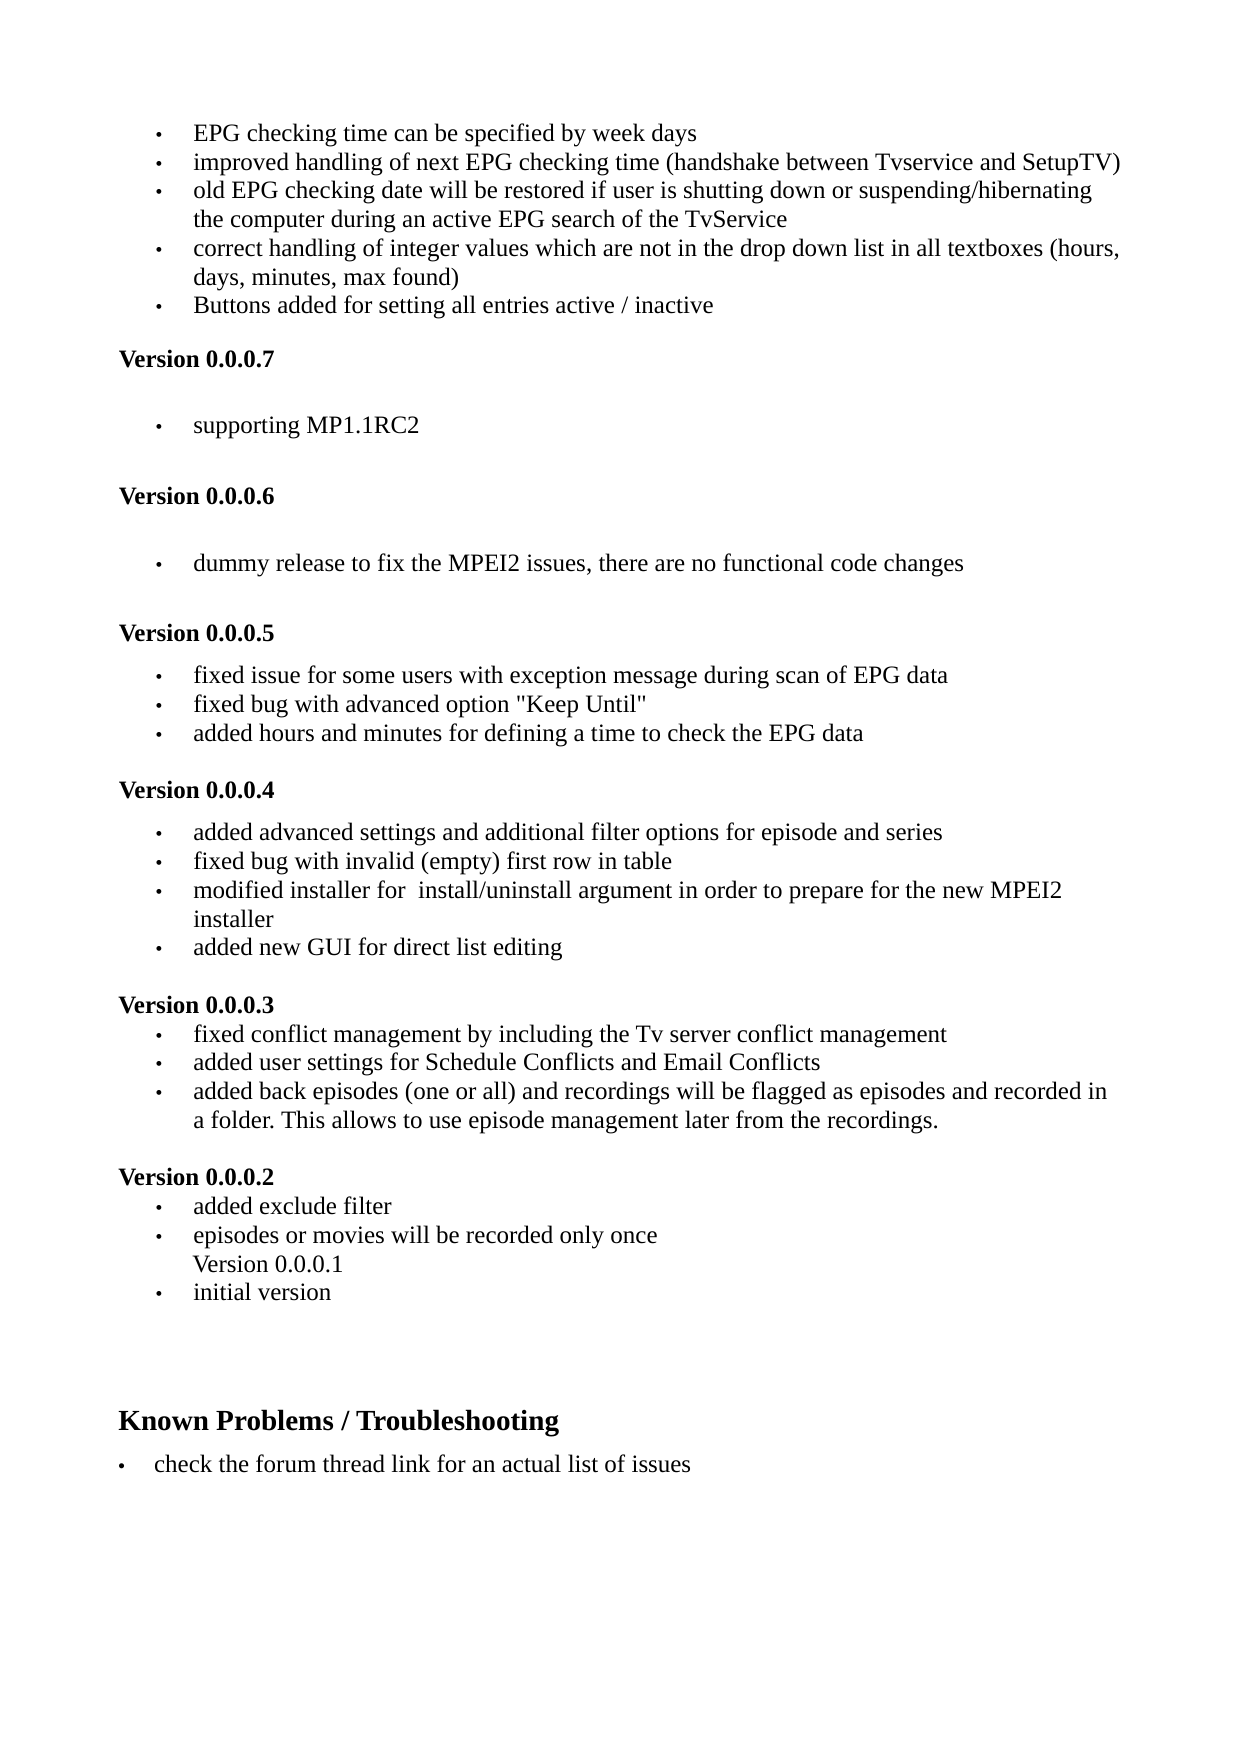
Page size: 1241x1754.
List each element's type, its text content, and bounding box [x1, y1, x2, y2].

list added advanced settings and additional filter options for episode and series [156, 817, 1122, 846]
list supporting MP1.1RC2 [156, 411, 1122, 439]
list fixed bug with advanced option "Keep Until" [156, 689, 1122, 718]
text Version 0.0.0.6 [45, 477, 1119, 510]
list episodes or movies will be recorded only once [156, 1220, 1122, 1249]
text Version 0.0.0.1 [118, 1249, 1122, 1277]
list fixed conflict management by including the Tv server conflict management [156, 1019, 1122, 1047]
list modified installer for install/uninstall argument in order to prepare for the new MPEI2 installer [156, 875, 1122, 932]
list fixed bug with invalid (empty) first row in table [156, 846, 1122, 875]
list check the forum thread link for an actual list of issues [118, 1449, 1122, 1478]
list added exclude filter [156, 1191, 1122, 1220]
list added user settings for Schedule Conflicts and Email Conflicts [156, 1047, 1122, 1076]
list added back episodes (one or all) and recordings will be flagged as episodes and recorded in a folder. This allows to use episode management later from the recordings. [156, 1076, 1122, 1134]
list added hours and minutes for defining a time to check the EPG data [156, 718, 1122, 746]
text Version 0.0.0.2 [118, 1162, 1122, 1191]
list initial version [156, 1277, 1122, 1306]
text Version 0.0.0.5 [45, 614, 1119, 648]
list fixed issue for some users with exception message during scan of EPG data [156, 660, 1122, 689]
list EPG checking time can be specified by week days [156, 118, 1122, 147]
list old EPG checking date will be restored if user is shutting down or suspending/hibernating the computer during an active EPG search of the TvService [156, 176, 1122, 233]
text Version 0.0.0.3 [118, 990, 1122, 1019]
list added new GUI for direct list editing [156, 932, 1122, 961]
text Known Problems / Troubleshooting [118, 1403, 1122, 1437]
list correct handling of integer values which are not in the drop down list in all textboxes (hours, days, minutes, max found) [156, 233, 1122, 291]
text Version 0.0.0.4 [45, 771, 1119, 805]
list improved handling of next EPG checking time (handshake between Tvservice and SetupTV) [156, 147, 1122, 176]
list dummy release to fix the MPEI2 issues, there are no functional code changes [156, 548, 1122, 577]
list Buttons added for setting all entries active / inactive [156, 291, 1122, 319]
text Version 0.0.0.7 [45, 344, 1119, 373]
